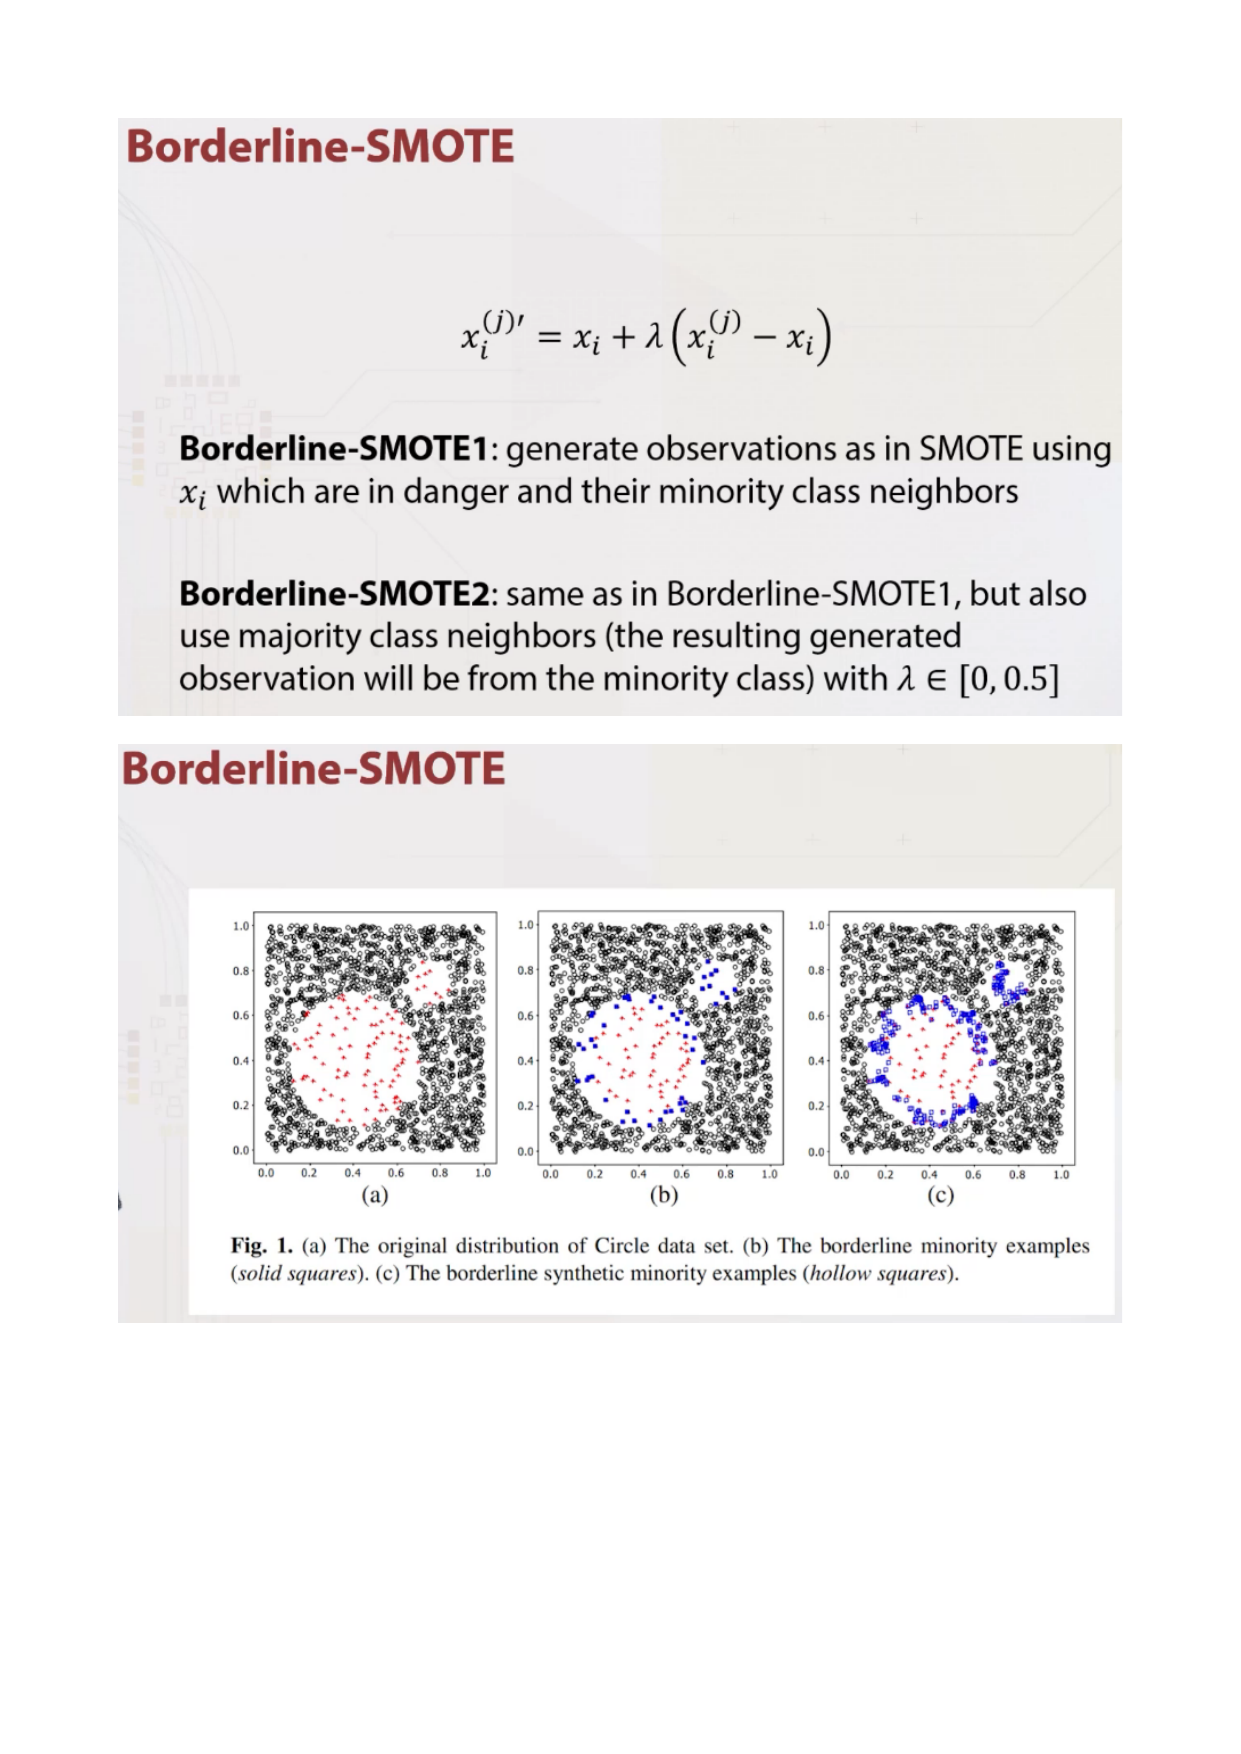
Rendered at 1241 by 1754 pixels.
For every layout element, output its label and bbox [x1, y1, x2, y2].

picture [118, 744, 1123, 1323]
picture [118, 118, 1123, 716]
